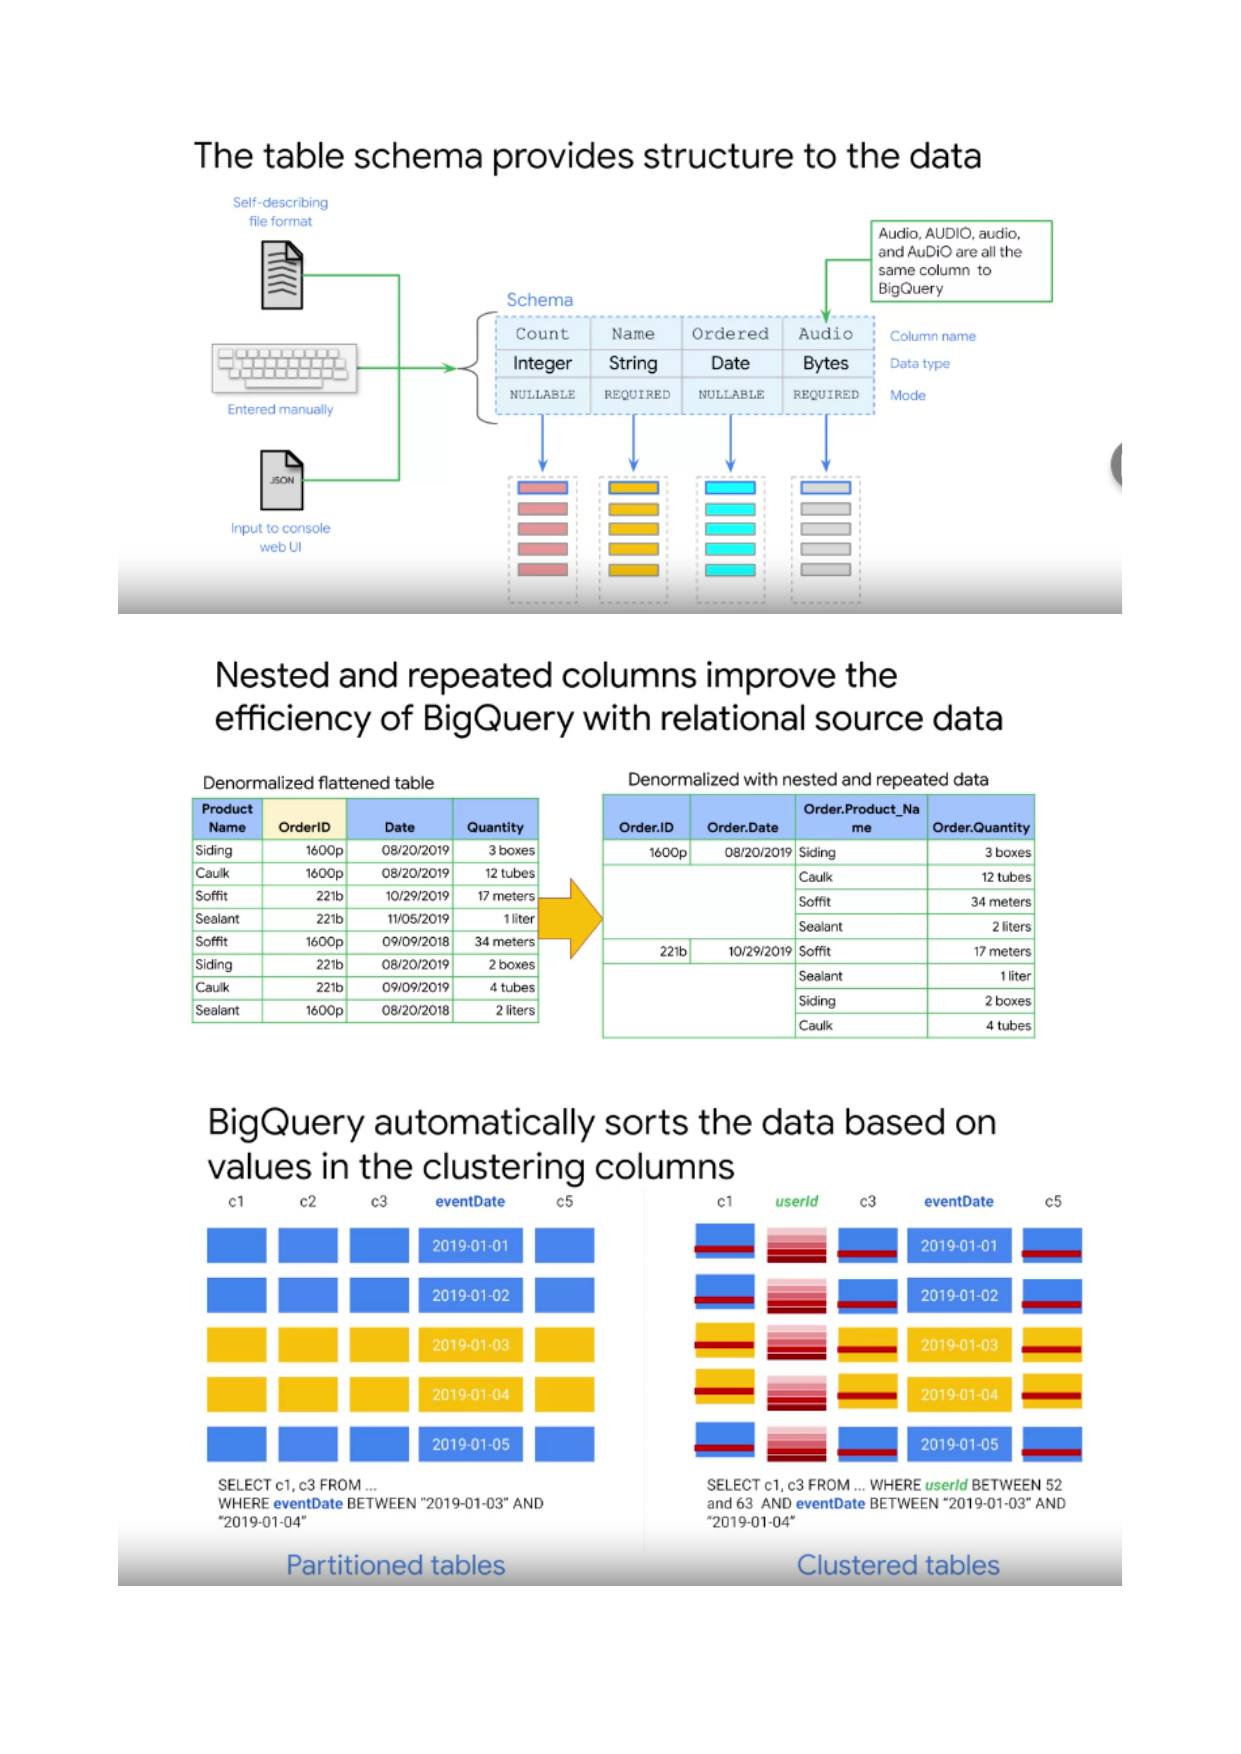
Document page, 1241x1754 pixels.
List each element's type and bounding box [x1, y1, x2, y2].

picture [118, 642, 1123, 1060]
picture [118, 1088, 1123, 1586]
picture [118, 118, 1123, 614]
